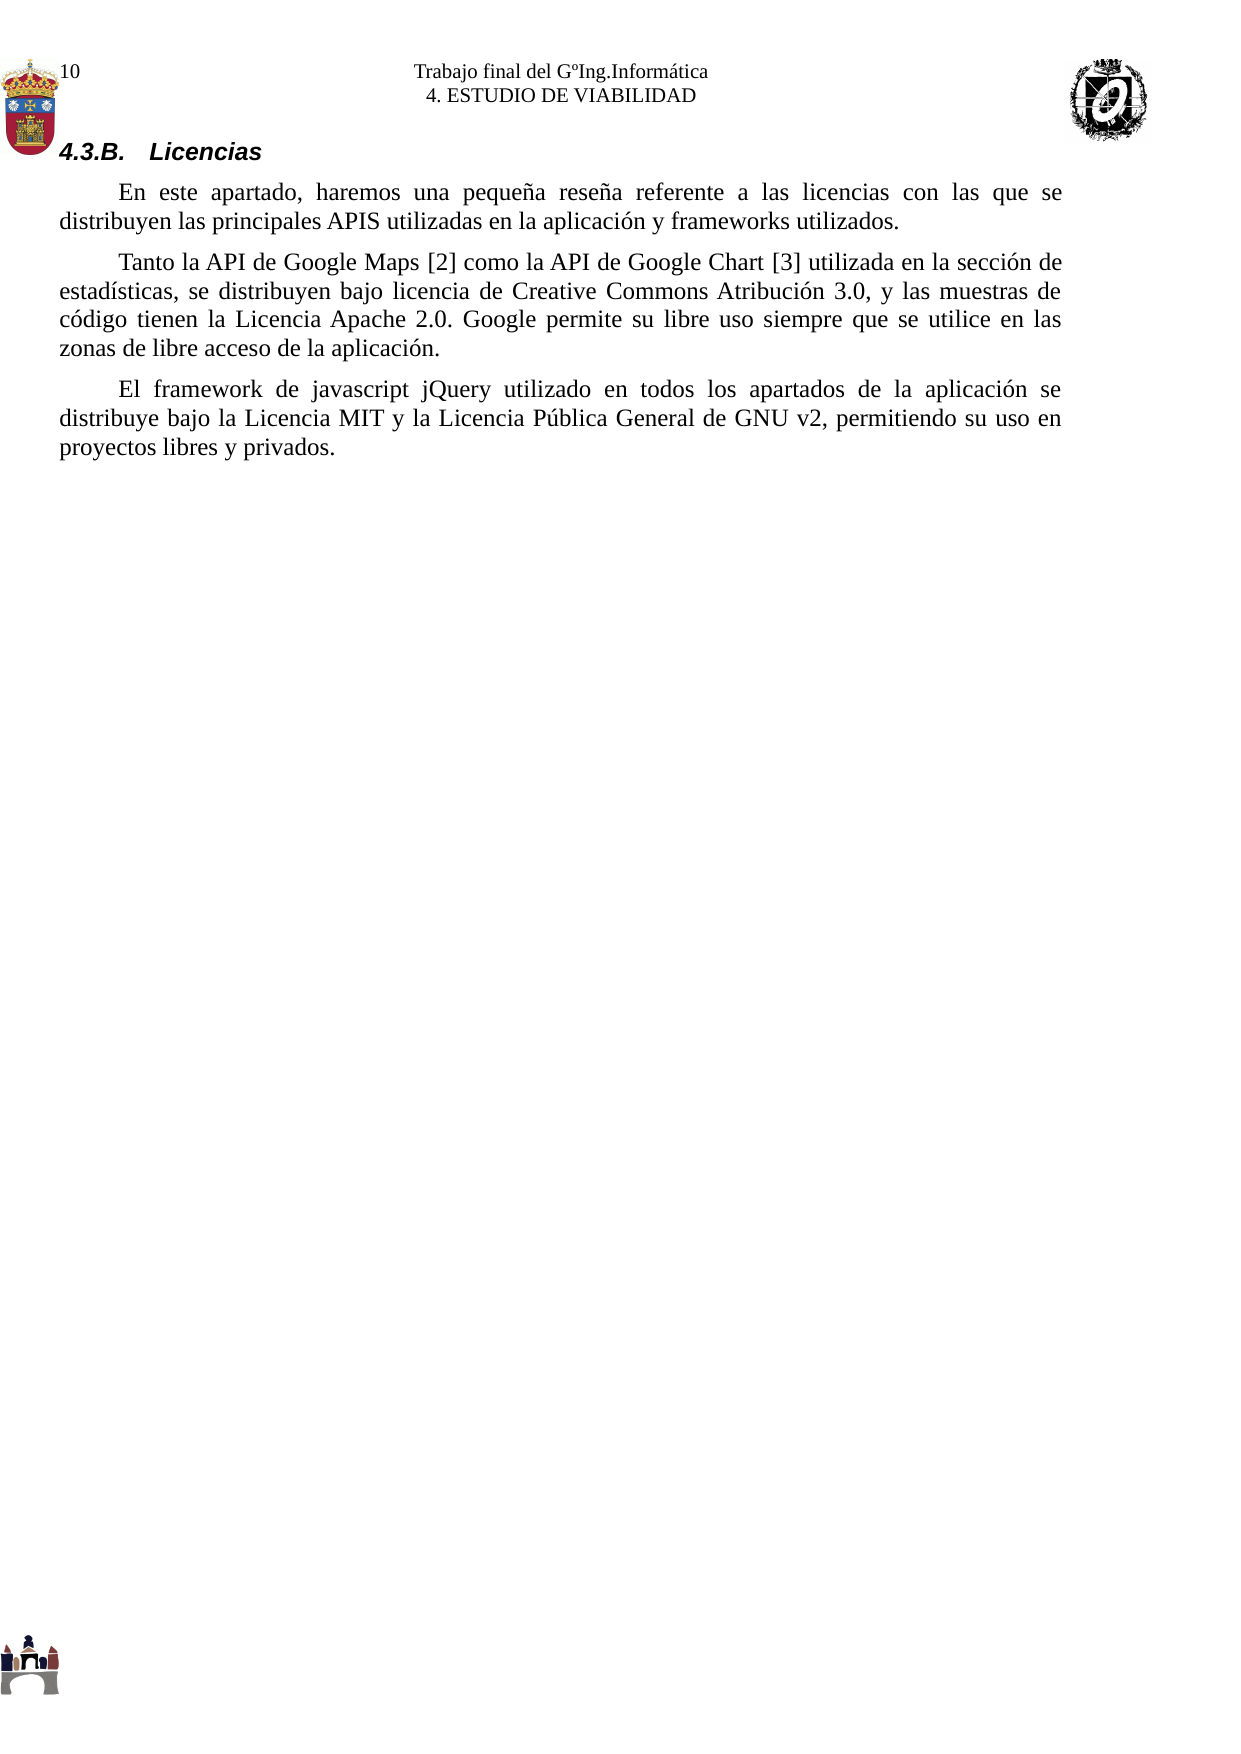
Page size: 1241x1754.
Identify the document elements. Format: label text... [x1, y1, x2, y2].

picture [0, 59, 59, 155]
picture [0, 1634, 59, 1695]
text Tanto la API de Google Maps [2] como la API de Google Chart [3] utilizada en la sección de estadísticas, se distribuyen bajo licencia de Creative Commons Atribución 3.0, y las muestras de código tienen la Licencia Apache 2.0. Google permite su libre uso siempre que se utilice en las zonas de libre acceso de la aplicación. [59, 247, 1063, 362]
text En este apartado, haremos una pequeña reseña referente a las licencias con las que se distribuyen las principales APIS utilizadas en la aplicación y frameworks utilizados. [59, 177, 1063, 234]
subtitle Licencias [59, 137, 1063, 165]
text El framework de javascript jQuery utilizado en todos los apartados de la aplicación se distribuye bajo la Licencia MIT y la Licencia Pública General de GNU v2, permitiendo su uso en proyectos libres y privados. [59, 374, 1063, 461]
picture [1063, 59, 1152, 144]
